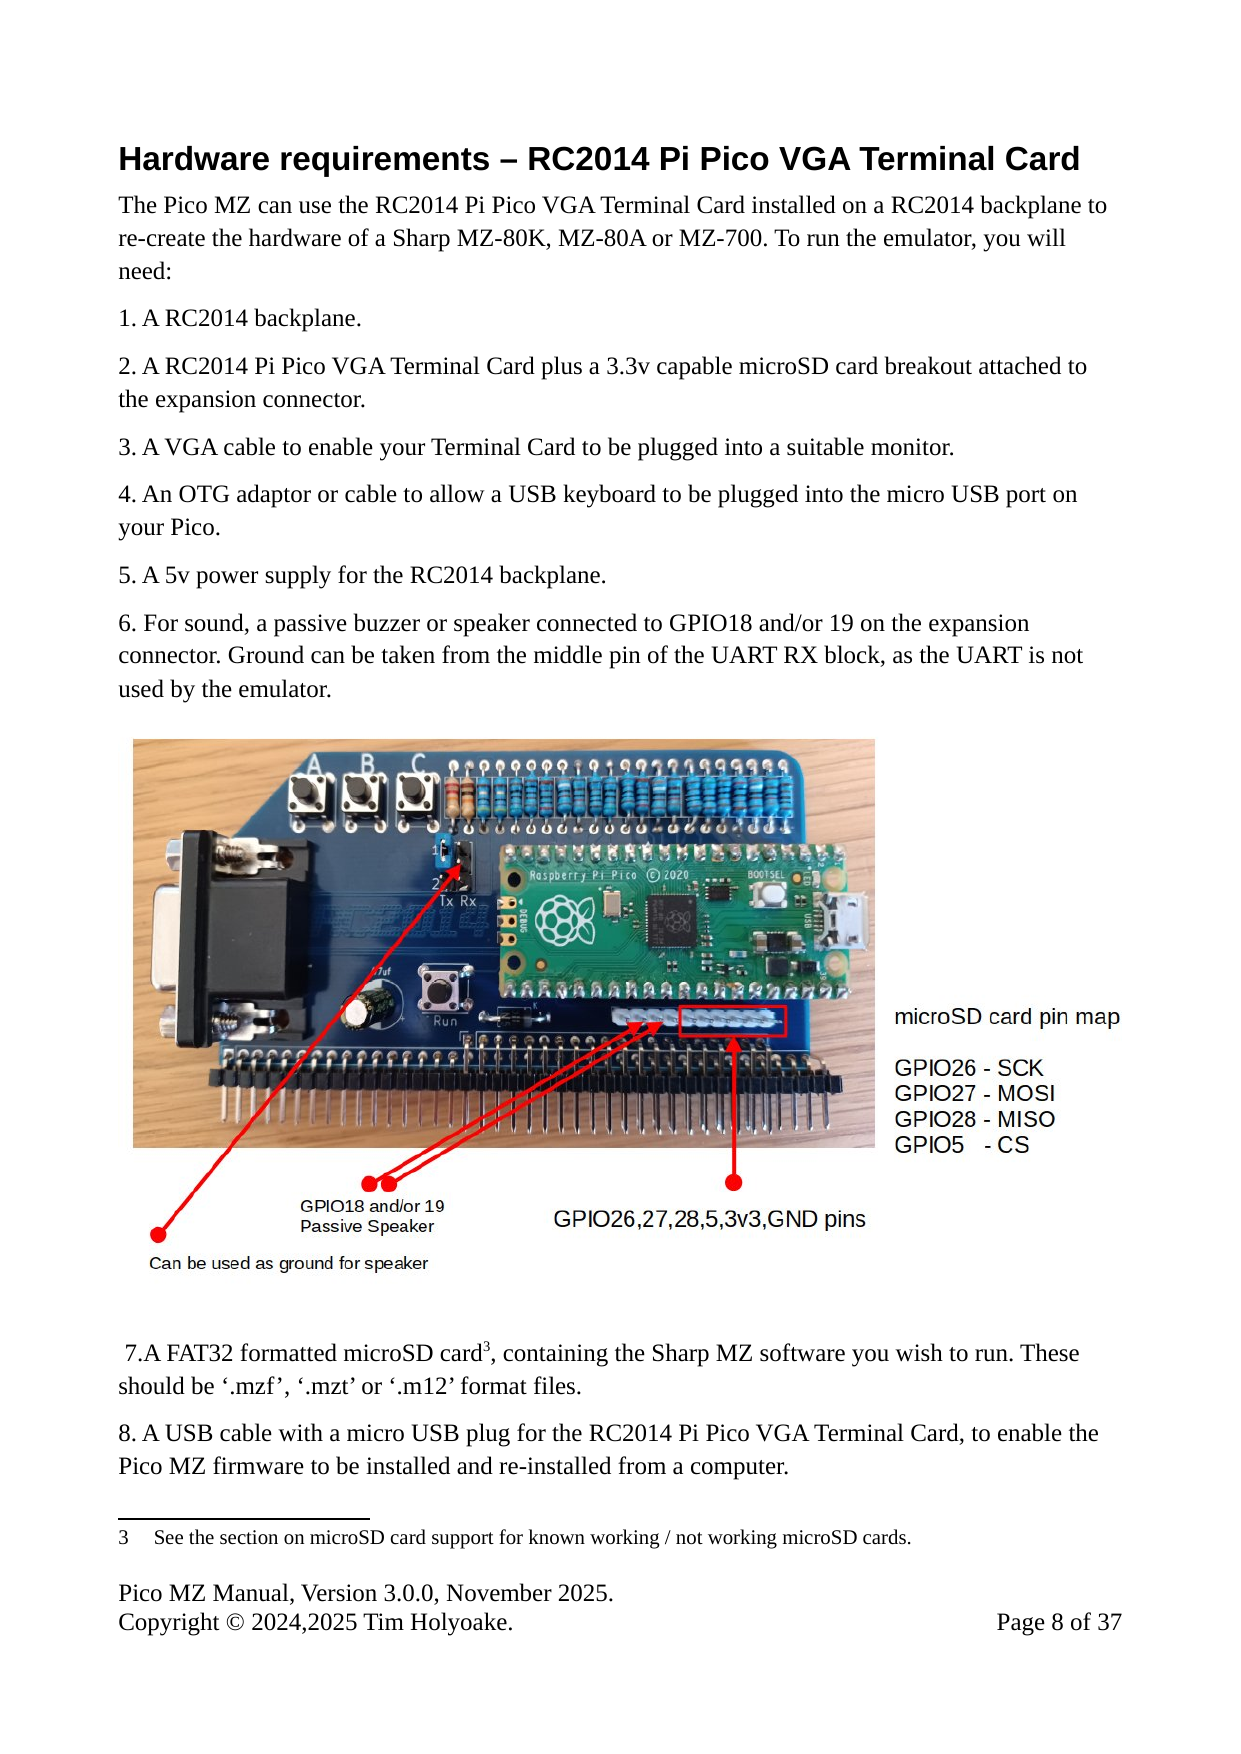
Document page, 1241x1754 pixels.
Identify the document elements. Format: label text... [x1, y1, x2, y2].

text 7.A FAT32 formatted microSD card, containing the Sharp MZ software you wish to run. These should be ‘.mzf’, ‘.mzt’ or ‘.m12’ format files. [118, 1338, 1122, 1399]
text 6. For sound, a passive buzzer or speaker connected to GPIO18 and/or 19 on the expansion connector. Ground can be taken from the middle pin of the UART RX block, as the UART is not used by the emulator. [118, 608, 1122, 702]
text 1. A RC2014 backplane. [118, 303, 1122, 332]
text See the section on microSD card support for known working / not working microSD cards. [118, 1525, 1122, 1549]
text 3. A VGA cable to enable your Terminal Card to be plugged into a suitable monitor. [118, 432, 1122, 461]
text 2. A RC2014 Pi Pico VGA Terminal Card plus a 3.3v capable microSD card breakout attached to the expansion connector. [118, 351, 1122, 413]
text The Pico MZ can use the RC2014 Pi Pico VGA Terminal Card installed on a RC2014 backplane to re-create the hardware of a Sharp MZ-80K, MZ-80A or MZ-700. To run the emulator, you will need: [118, 190, 1122, 285]
picture [118, 721, 1123, 1286]
text 5. A 5v power supply for the RC2014 backplane. [118, 560, 1122, 589]
text 4. An OTG adaptor or cable to allow a USB keyboard to be plugged into the micro USB port on your Pico. [118, 479, 1122, 541]
subtitle Hardware requirements – RC2014 Pi Pico VGA Terminal Card [118, 139, 1122, 177]
text 8. A USB cable with a micro USB plug for the RC2014 Pi Pico VGA Terminal Card, to enable the Pico MZ firmware to be installed and re-installed from a computer. [118, 1418, 1122, 1480]
